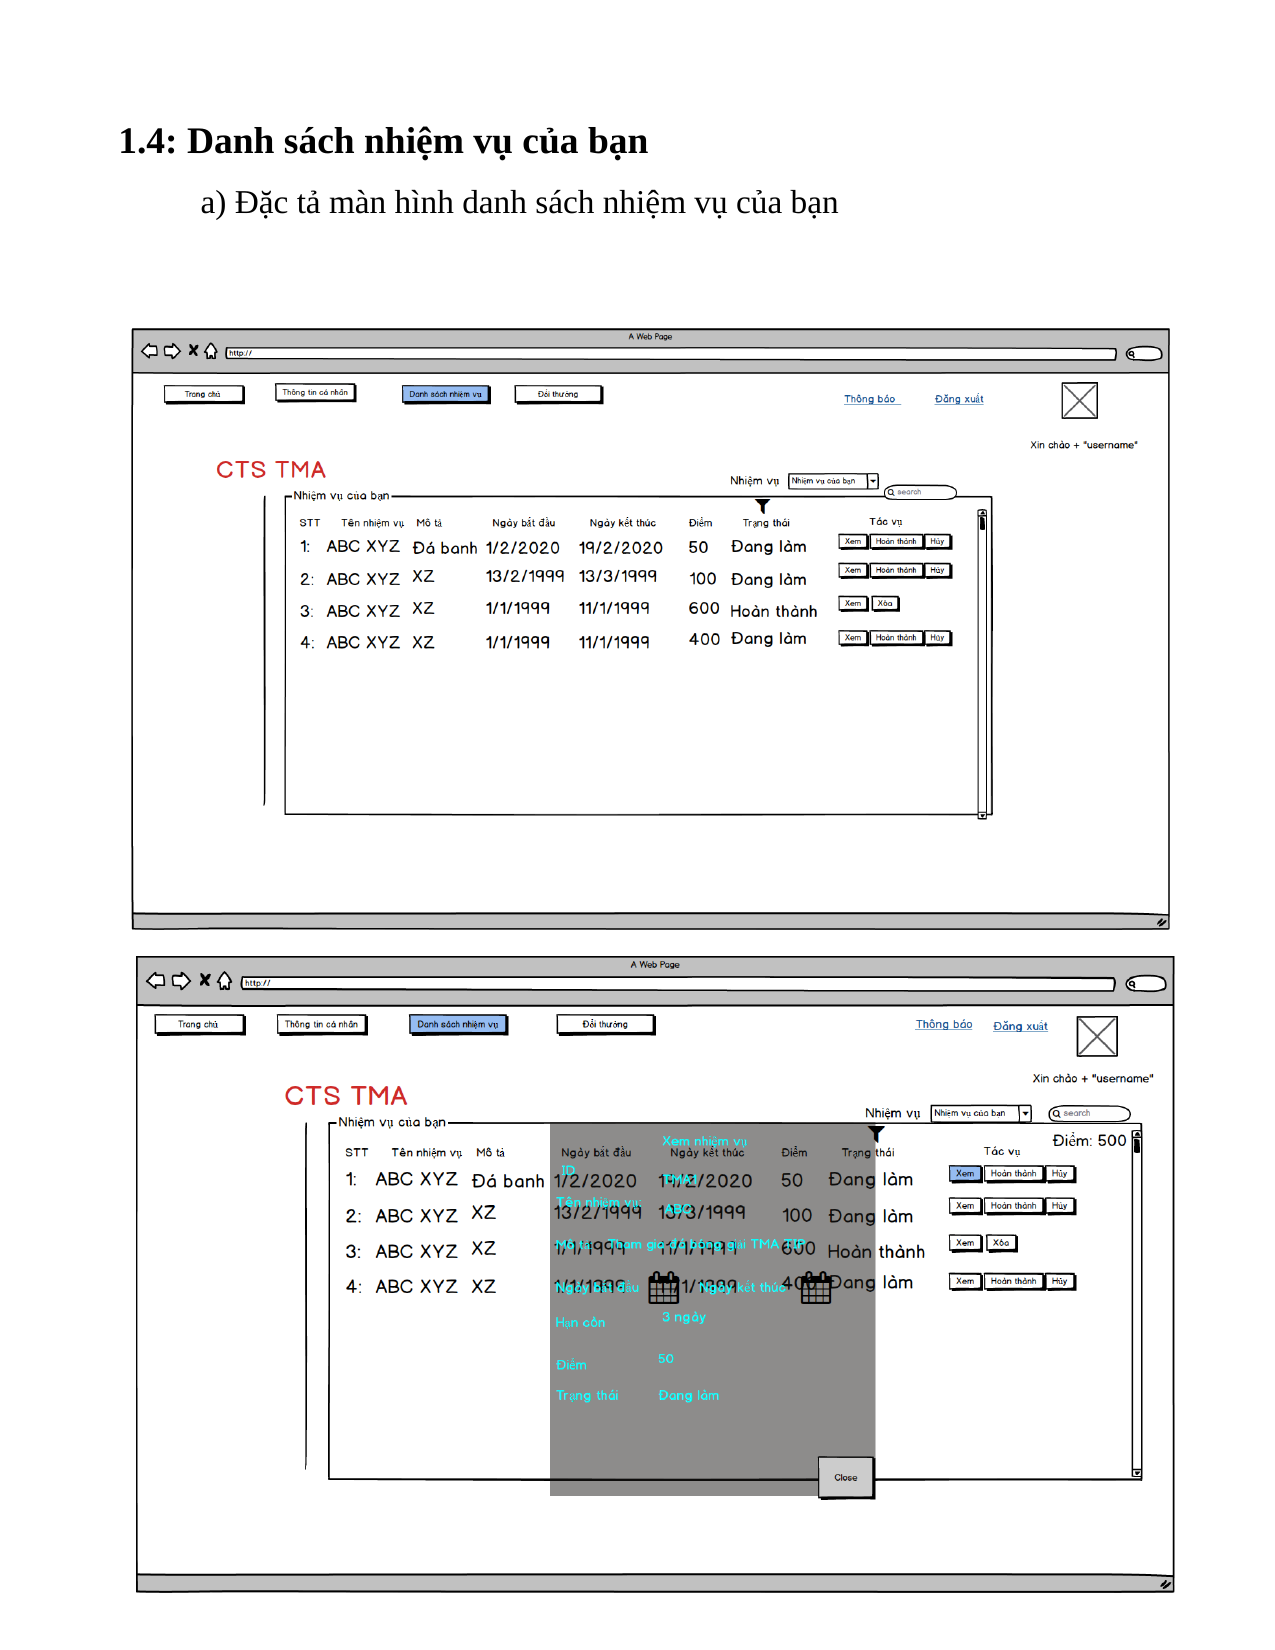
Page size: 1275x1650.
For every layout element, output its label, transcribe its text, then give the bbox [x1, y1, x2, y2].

text a) Đặc tả màn hình danh sách nhiệm vụ của bạn [118, 183, 1157, 221]
picture [136, 956, 1175, 1593]
picture [131, 328, 1170, 930]
text 1.4: Danh sách nhiệm vụ của bạn [118, 118, 1157, 161]
